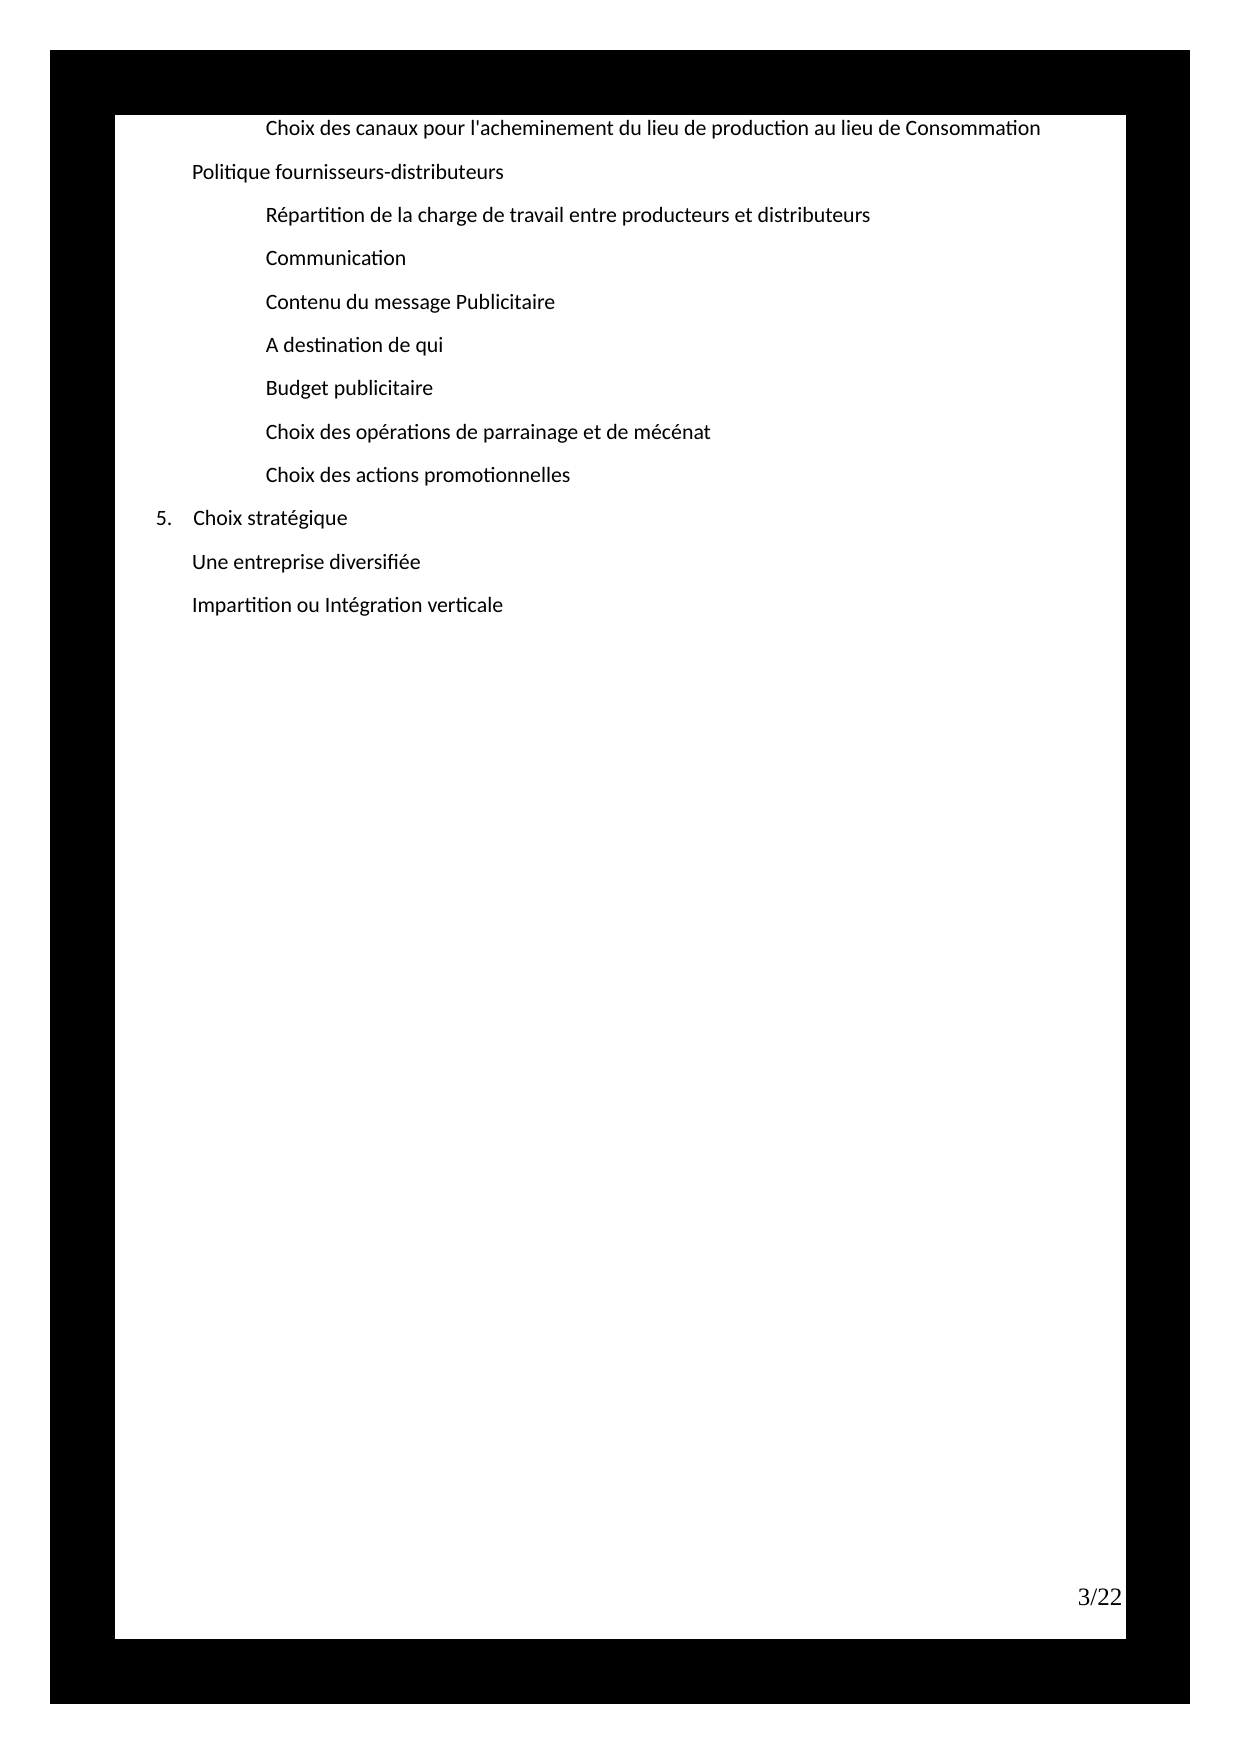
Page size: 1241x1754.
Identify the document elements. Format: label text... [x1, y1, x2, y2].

text Communication [192, 244, 1122, 271]
text Politique fournisseurs-distributeurs [118, 158, 1122, 184]
text Contenu du message Publicitaire [192, 288, 1122, 314]
text Répartition de la charge de travail entre producteurs et distributeurs [192, 201, 1122, 228]
text Budget publicitaire [192, 374, 1122, 401]
text Choix des actions promotionnelles [192, 461, 1122, 488]
text Une entreprise diversifiée [118, 548, 1122, 574]
text Choix des canaux pour l'acheminement du lieu de production au lieu de Consommation [192, 115, 1122, 141]
text Impartition ou Intégration verticale [118, 591, 1122, 618]
text A destination de qui [192, 331, 1122, 358]
list Choix stratégique [156, 504, 1122, 531]
text Choix des opérations de parrainage et de mécénat [192, 418, 1122, 444]
